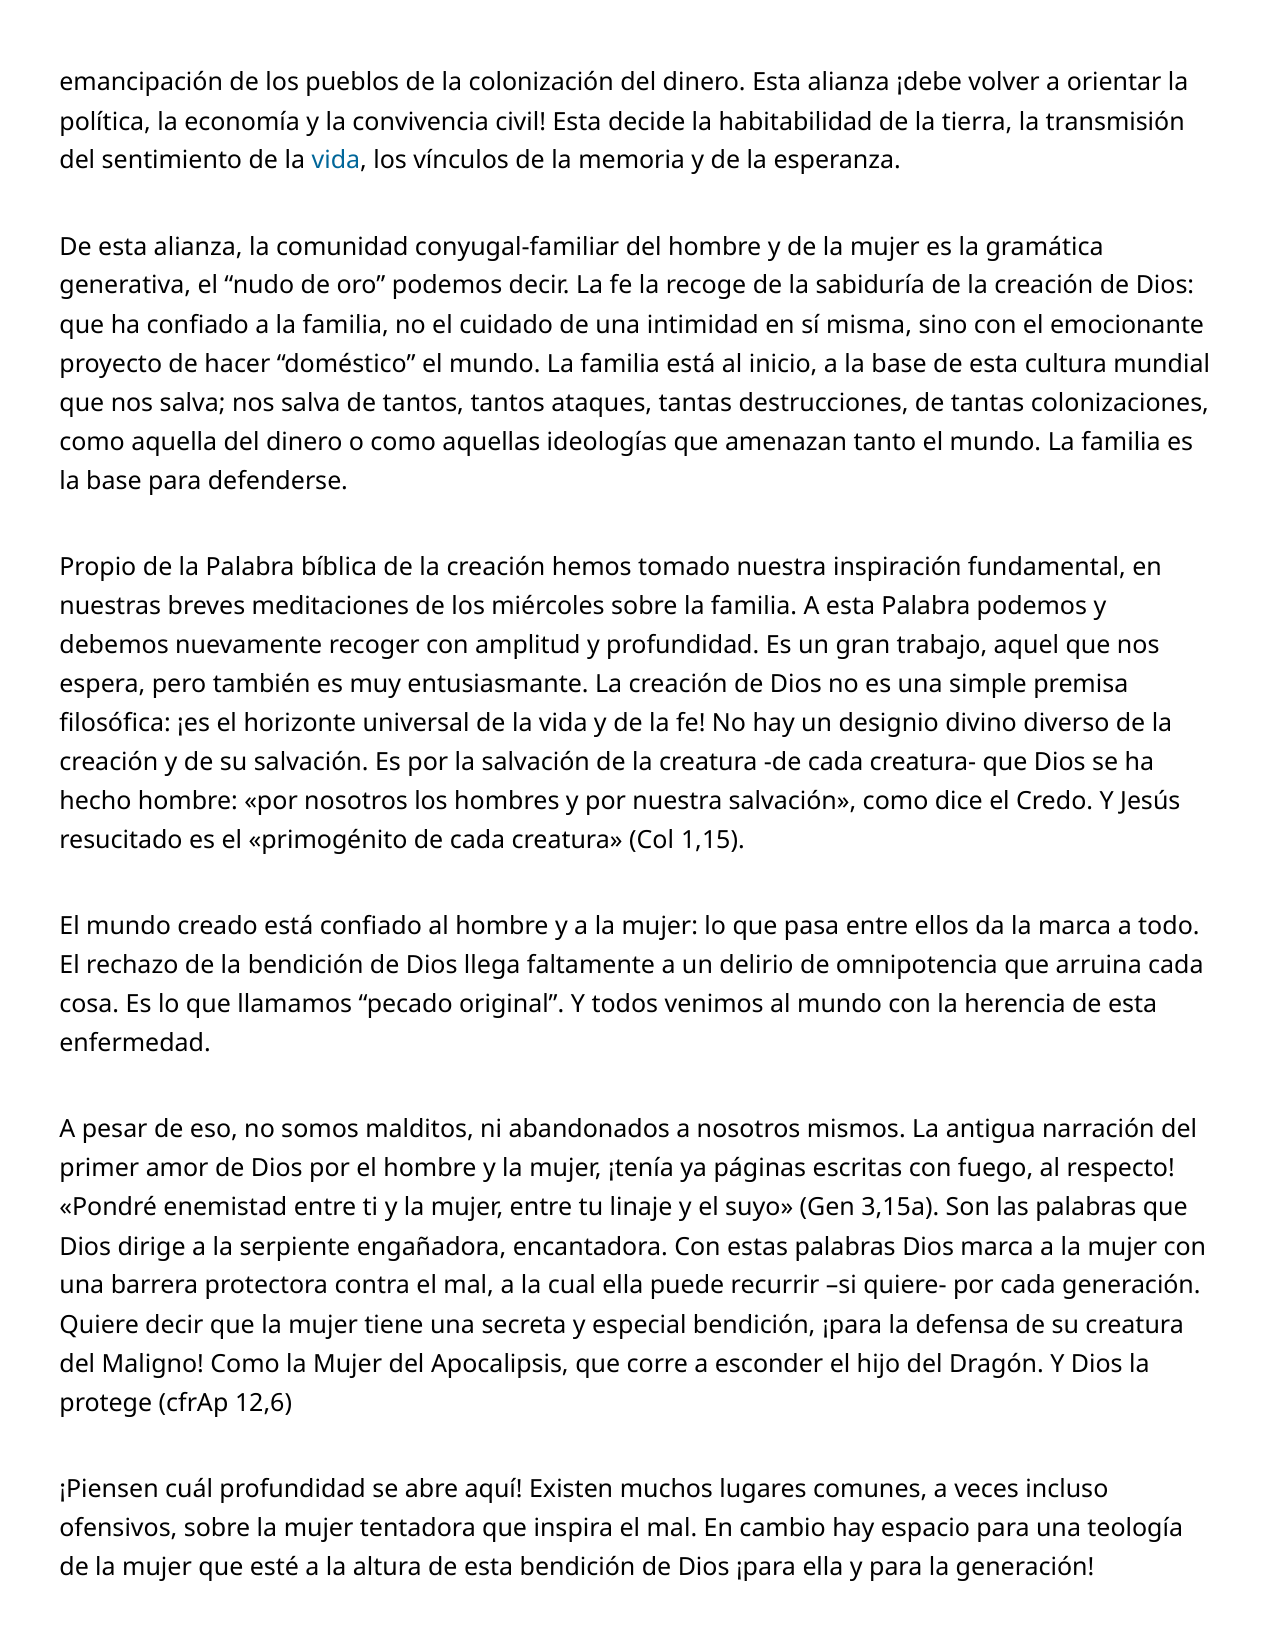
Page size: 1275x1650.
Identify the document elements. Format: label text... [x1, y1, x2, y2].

text Propio de la Palabra bíblica de la creación hemos tomado nuestra inspiración fundamental, en nuestras breves meditaciones de los miércoles sobre la familia. A esta Palabra podemos y debemos nuevamente recoger con amplitud y profundidad. Es un gran trabajo, aquel que nos espera, pero también es muy entusiasmante. La creación de Dios no es una simple premisa filosófica: ¡es el horizonte universal de la vida y de la fe! No hay un designio divino diverso de la creación y de su salvación. Es por la salvación de la creatura -de cada creatura- que Dios se ha hecho hombre: «por nosotros los hombres y por nuestra salvación», como dice el Credo. Y Jesús resucitado es el «primogénito de cada creatura» (Col 1,15). [59, 543, 1216, 856]
text El mundo creado está confiado al hombre y a la mujer: lo que pasa entre ellos da la marca a todo. El rechazo de la bendición de Dios llega faltamente a un delirio de omnipotencia que arruina cada cosa. Es lo que llamamos “pecado original”. Y todos venimos al mundo con la herencia de esta enfermedad. [59, 903, 1216, 1059]
text emancipación de los pueblos de la colonización del dinero. Esta alianza ¡debe volver a orientar la política, la economía y la convivencia civil! Esta decide la habitabilidad de la tierra, la transmisión del sentimiento de la vida, los vínculos de la memoria y de la esperanza. [59, 59, 1216, 176]
text De esta alianza, la comunidad conyugal-familiar del hombre y de la mujer es la gramática generativa, el “nudo de oro” podemos decir. La fe la recoge de la sabiduría de la creación de Dios: que ha confiado a la familia, no el cuidado de una intimidad en sí misma, sino con el emocionante proyecto de hacer “doméstico” el mundo. La familia está al inicio, a la base de esta cultura mundial que nos salva; nos salva de tantos, tantos ataques, tantas destrucciones, de tantas colonizaciones, como aquella del dinero o como aquellas ideologías que amenazan tanto el mundo. La familia es la base para defenderse. [59, 223, 1216, 497]
text ¡Piensen cuál profundidad se abre aquí! Existen muchos lugares comunes, a veces incluso ofensivos, sobre la mujer tentadora que inspira el mal. En cambio hay espacio para una teología de la mujer que esté a la altura de esta bendición de Dios ¡para ella y para la generación! [59, 1465, 1216, 1582]
text A pesar de eso, no somos malditos, ni abandonados a nosotros mismos. La antigua narración del primer amor de Dios por el hombre y la mujer, ¡tenía ya páginas escritas con fuego, al respecto! «Pondré enemistad entre ti y la mujer, entre tu linaje y el suyo» (Gen 3,15a). Son las palabras que Dios dirige a la serpiente engañadora, encantadora. Con estas palabras Dios marca a la mujer con una barrera protectora contra el mal, a la cual ella puede recurrir –si quiere- por cada generación. Quiere decir que la mujer tiene una secreta y especial bendición, ¡para la defensa de su creatura del Maligno! Como la Mujer del Apocalipsis, que corre a esconder el hijo del Dragón. Y Dios la protege (cfrAp 12,6) [59, 1106, 1216, 1418]
